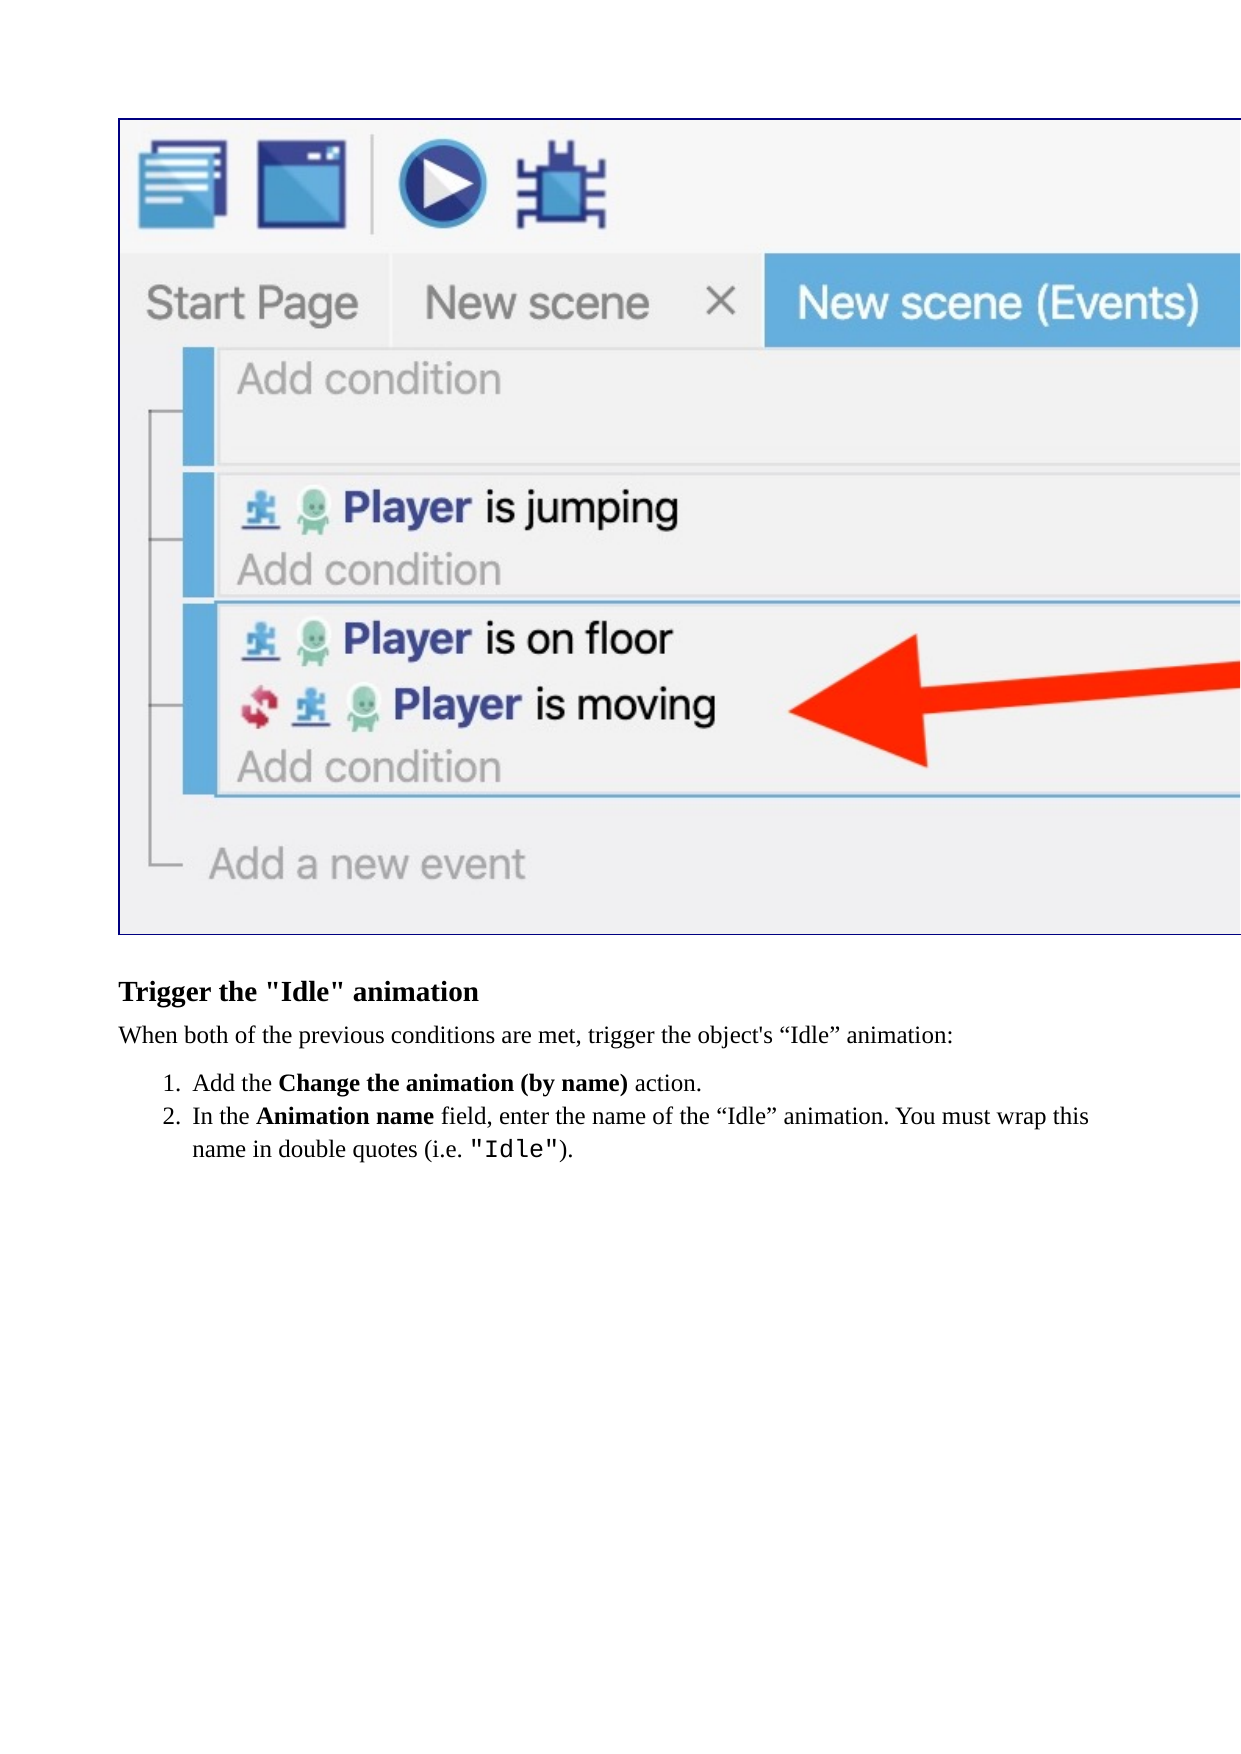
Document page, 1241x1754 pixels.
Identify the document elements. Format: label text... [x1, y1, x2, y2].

text When both of the previous conditions are met, trigger the object's “Idle” animation: [118, 1020, 1122, 1049]
list In the Animation name field, enter the name of the “Idle” animation. You must wrap this name in double quotes (i.e. "Idle"). [162, 1101, 1122, 1165]
list Add the Change the animation (by name) action. [162, 1068, 1122, 1097]
picture [120, 120, 1241, 934]
subtitle Trigger the "Idle" animation [118, 974, 1122, 1008]
